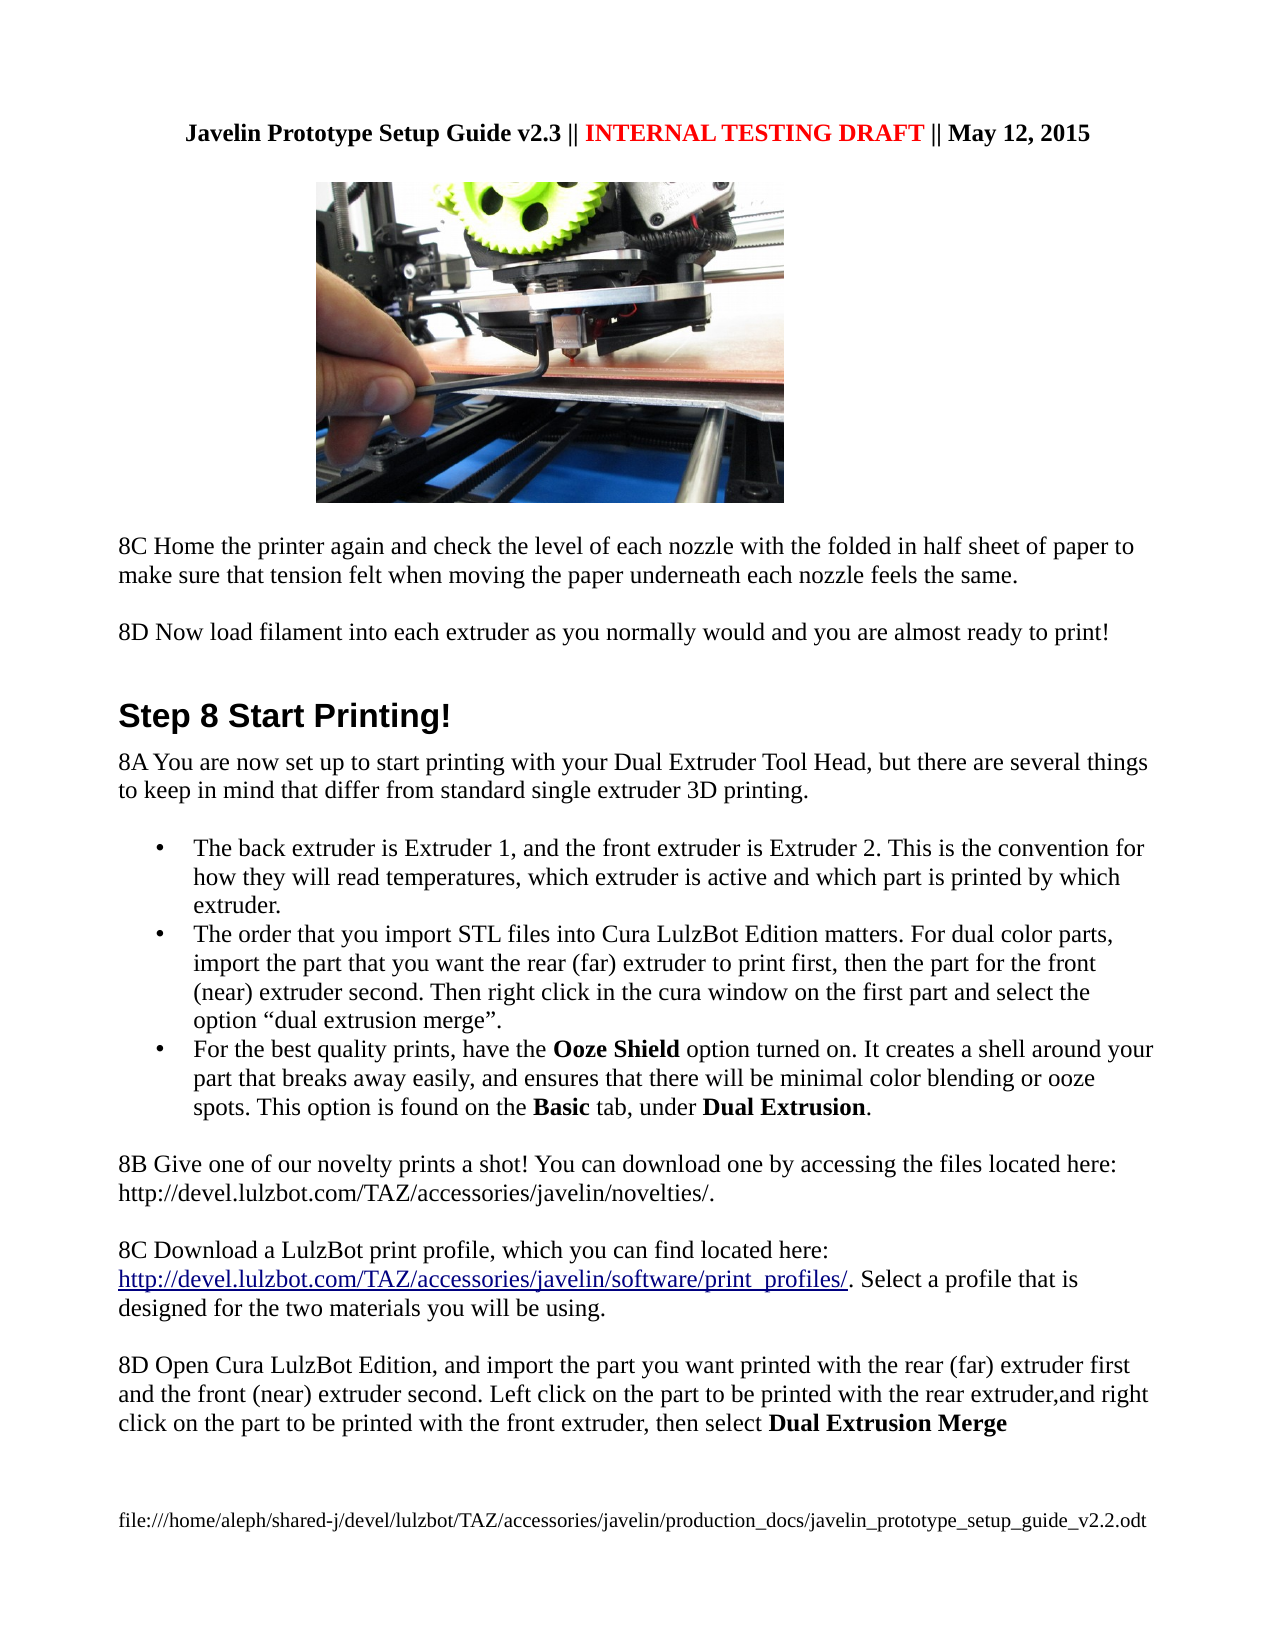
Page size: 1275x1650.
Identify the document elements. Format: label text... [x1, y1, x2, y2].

text 8D Now load filament into each extruder as you normally would and you are almost ready to print! [118, 617, 1157, 646]
text 8B Give one of our novelty prints a shot! You can download one by accessing the files located here: http://devel.lulzbot.com/TAZ/accessories/javelin/novelties/. [118, 1149, 1157, 1207]
subtitle Step 8 Start Printing! [118, 696, 1157, 734]
list The back extruder is Extruder 1, and the front extruder is Extruder 2. This is the convention for how they will read temperatures, which extruder is active and which part is printed by which extruder. [156, 833, 1157, 919]
text 8D Open Cura LulzBot Edition, and import the part you want printed with the rear (far) extruder first and the front (near) extruder second. Left click on the part to be printed with the rear extruder,and right click on the part to be printed with the front extruder, then select Dual Extrusion Merge [118, 1351, 1157, 1437]
text 8C Home the printer again and check the level of each nozzle with the folded in half sheet of paper to make sure that tension felt when moving the paper underneath each nozzle feels the same. [118, 531, 1157, 588]
text 8A You are now set up to start printing with your Dual Extruder Tool Head, but there are several things to keep in mind that differ from standard single extruder 3D printing. [118, 747, 1157, 804]
list For the best quality prints, have the Ooze Shield option turned on. It creates a shell around your part that breaks away easily, and ensures that there will be minimal color blending or ooze spots. This option is found on the Basic tab, under Dual Extrusion. [156, 1034, 1157, 1121]
list The order that you import STL files into Cura LulzBot Edition matters. For dual color parts, import the part that you want the rear (far) extruder to print first, then the part for the front (near) extruder second. Then right click in the cura window on the first part and select the option “dual extrusion merge”. [156, 919, 1157, 1034]
text 8C Download a LulzBot print profile, which you can find located here: http://devel.lulzbot.com/TAZ/accessories/javelin/software/print_profiles/. Select a profile that is designed for the two materials you will be using. [118, 1236, 1157, 1322]
picture [316, 182, 784, 503]
